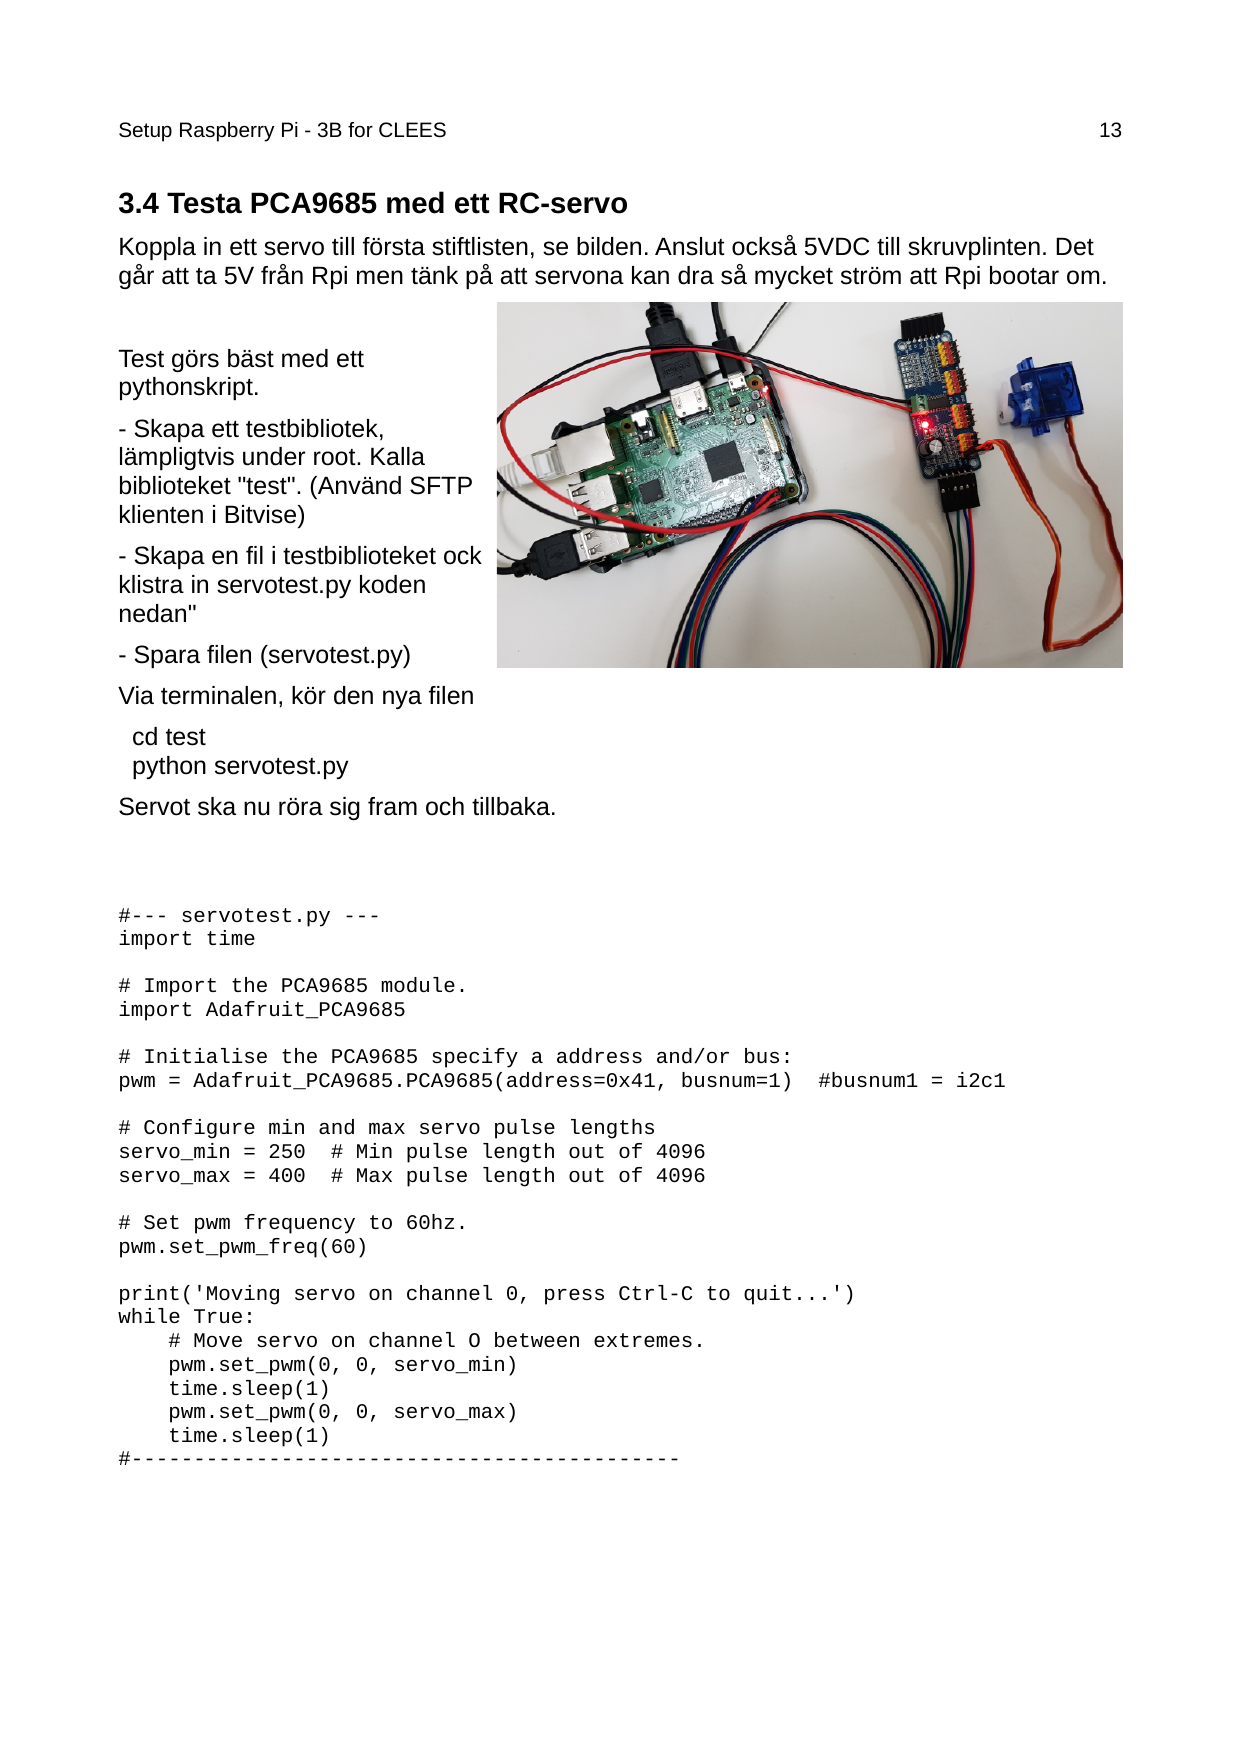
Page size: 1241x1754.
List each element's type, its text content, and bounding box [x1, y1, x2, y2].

text # Move servo on channel O between extremes. [118, 1330, 1122, 1354]
text cd test python servotest.py [118, 722, 1122, 780]
text # Configure min and max servo pulse lengths [118, 1117, 1122, 1141]
text pwm.set_pwm(0, 0, servo_min) [118, 1354, 1122, 1377]
text - Skapa en fil i testbiblioteket ock klistra in servotest.py koden nedan" [118, 541, 496, 627]
text - Skapa ett testbibliotek, lämpligtvis under root. Kalla biblioteket "test". (Använd SFTP klienten i Bitvise) [118, 414, 496, 529]
text Koppla in ett servo till första stiftlisten, se bilden. Anslut också 5VDC till skruvplinten. Det går att ta 5V från Rpi men tänk på att servona kan dra så mycket ström att Rpi bootar om. [118, 232, 1122, 290]
text #--- servotest.py --- [118, 904, 1122, 928]
text #-------------------------------------------- [118, 1448, 1122, 1472]
text Test görs bäst med ett pythonskript. [118, 344, 496, 401]
text # Import the PCA9685 module. [118, 976, 1122, 999]
text Via terminalen, kör den nya filen [118, 681, 1122, 710]
text pwm.set_pwm(0, 0, servo_max) [118, 1401, 1122, 1425]
text import Adafruit_PCA9685 [118, 999, 1122, 1023]
text import time [118, 928, 1122, 952]
text servo_min = 250 # Min pulse length out of 4096 [118, 1141, 1122, 1165]
text Servot ska nu röra sig fram och tillbaka. [118, 792, 1122, 821]
text while True: [118, 1307, 1122, 1330]
text servo_max = 400 # Max pulse length out of 4096 [118, 1165, 1122, 1188]
subtitle 3.4 Testa PCA9685 med ett RC-servo [118, 186, 1122, 220]
text time.sleep(1) [118, 1425, 1122, 1448]
text time.sleep(1) [118, 1377, 1122, 1401]
text - Spara filen (servotest.py) [118, 640, 1122, 669]
picture [496, 302, 1123, 668]
text print('Moving servo on channel 0, press Ctrl-C to quit...') [118, 1283, 1122, 1307]
text # Initialise the PCA9685 specify a address and/or bus: [118, 1046, 1122, 1070]
text pwm = Adafruit_PCA9685.PCA9685(address=0x41, busnum=1) #busnum1 = i2c1 [118, 1070, 1122, 1094]
text pwm.set_pwm_freq(60) [118, 1236, 1122, 1259]
text # Set pwm frequency to 60hz. [118, 1212, 1122, 1236]
